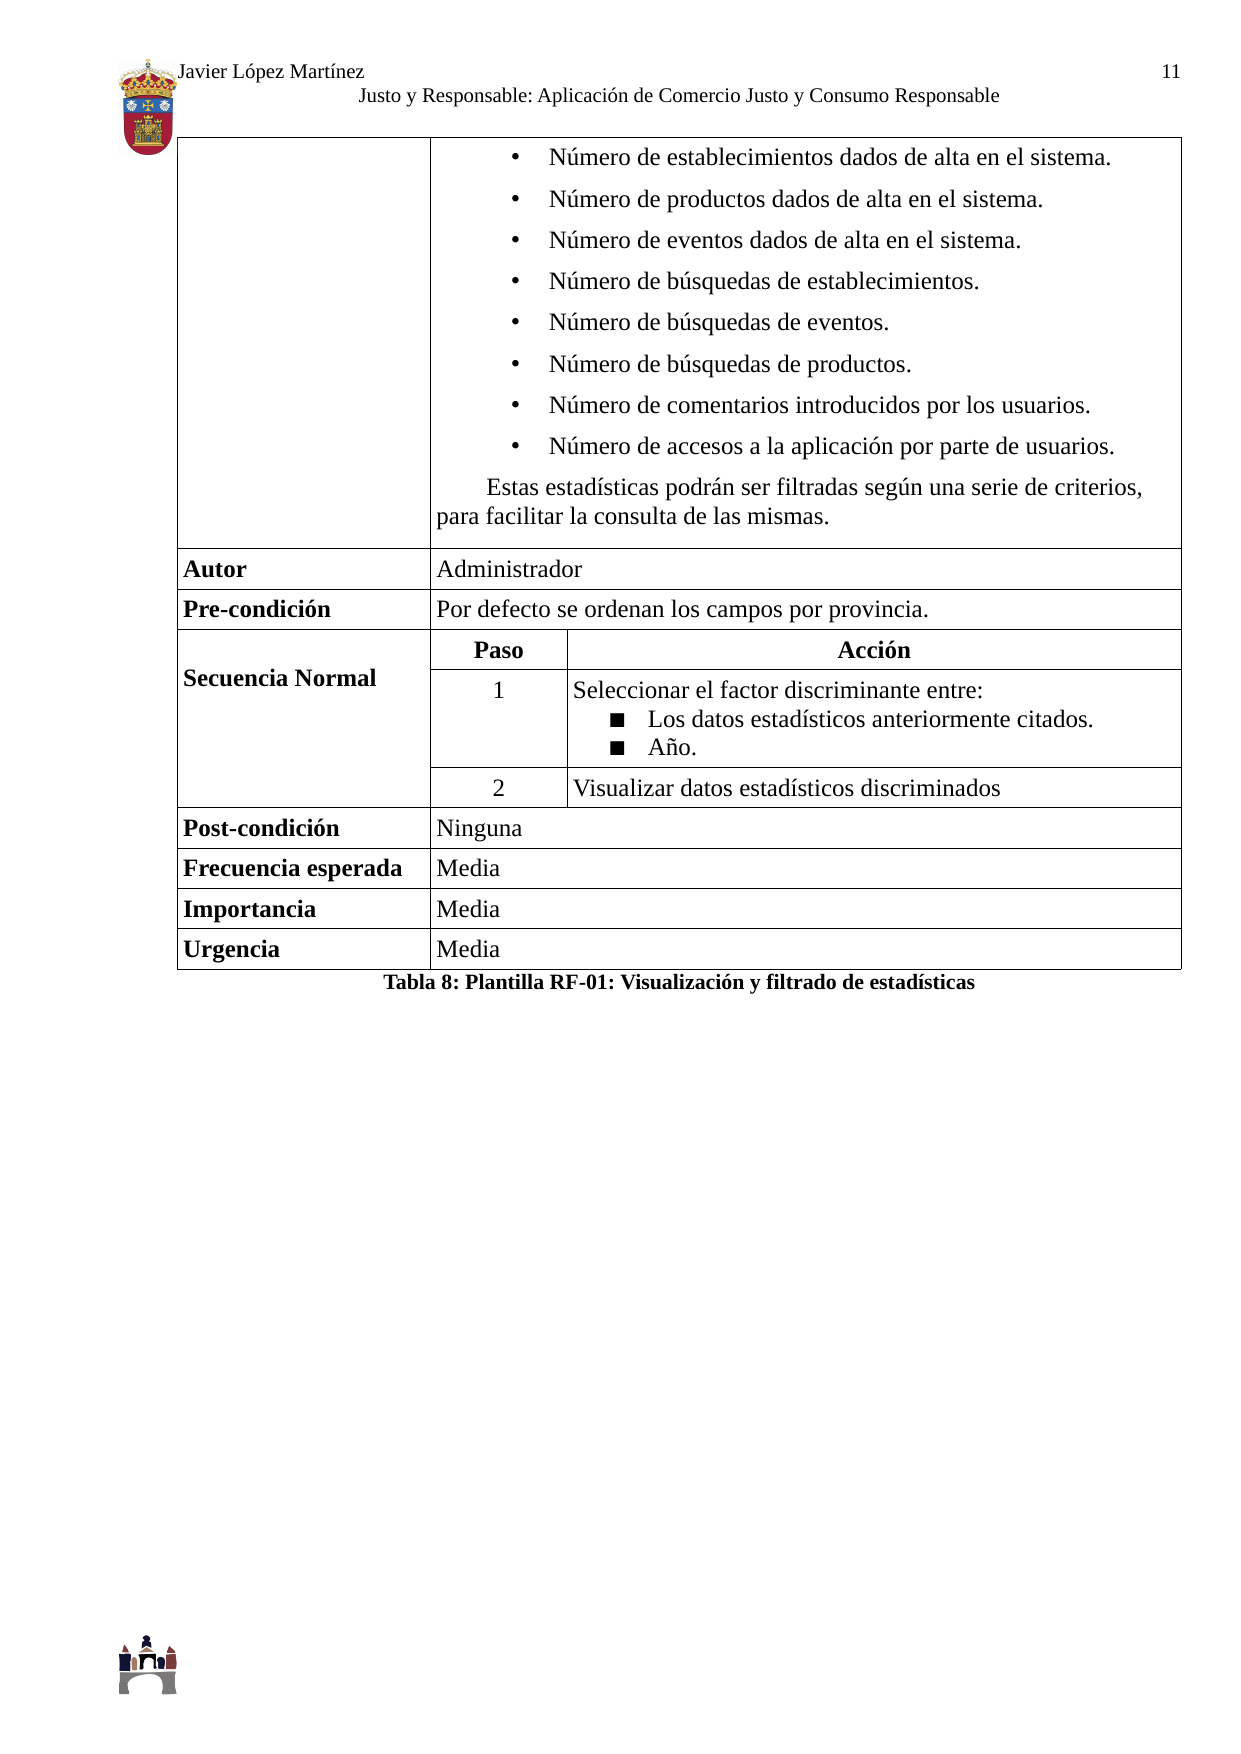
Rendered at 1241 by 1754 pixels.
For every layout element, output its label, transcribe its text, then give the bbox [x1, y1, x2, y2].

table_cell Por defecto se ordenan los campos por provincia. [431, 590, 1181, 629]
table_cell Administrador [431, 549, 1181, 588]
table_cell Secuencia Normal [178, 630, 430, 807]
table_cell Media [431, 889, 1181, 928]
table_cell Media [431, 849, 1181, 888]
table_cell Acción [568, 630, 1181, 669]
picture [118, 59, 178, 155]
table_cell Urgencia [178, 929, 430, 968]
table_cell Importancia [178, 889, 430, 928]
table_cell Visualizar datos estadísticos discriminados [568, 768, 1181, 807]
table_cell Ninguna [431, 808, 1181, 848]
table_cell 1 [431, 670, 567, 767]
text Tabla 8: Plantilla RF-01: Visualización y filtrado de estadísticas [177, 970, 1181, 994]
table_cell Pre-condición [178, 590, 430, 629]
table_cell Post-condición [178, 808, 430, 848]
table_cell 2 [431, 768, 567, 807]
table_cell Paso [431, 630, 567, 669]
table_cell El usuario administrador podrá visualizar las siguientes estadísticas asociadas al sistema, tanto totales (histórico) como parciales (en el último mes): Número de usuarios dados de alta en el sistema. Número de establecimientos dados de alta en el sistema. Número de productos dados de alta en el sistema. Número de eventos dados de alta en el sistema. Número de búsquedas de establecimientos. Número de búsquedas de eventos. Número de búsquedas de productos. Número de comentarios introducidos por los usuarios. Número de accesos a la aplicación por parte de usuarios. Estas estadísticas podrán ser filtradas según una serie de criterios, para facilitar la consulta de las mismas. [431, 138, 1181, 548]
table_cell Autor [178, 549, 430, 588]
picture [118, 1634, 178, 1695]
table_cell Media [431, 929, 1181, 968]
table_cell [178, 138, 430, 548]
table_cell Frecuencia esperada [178, 849, 430, 888]
table_cell Seleccionar el factor discriminante entre: Los datos estadísticos anteriormente citados. Año. [568, 670, 1181, 767]
